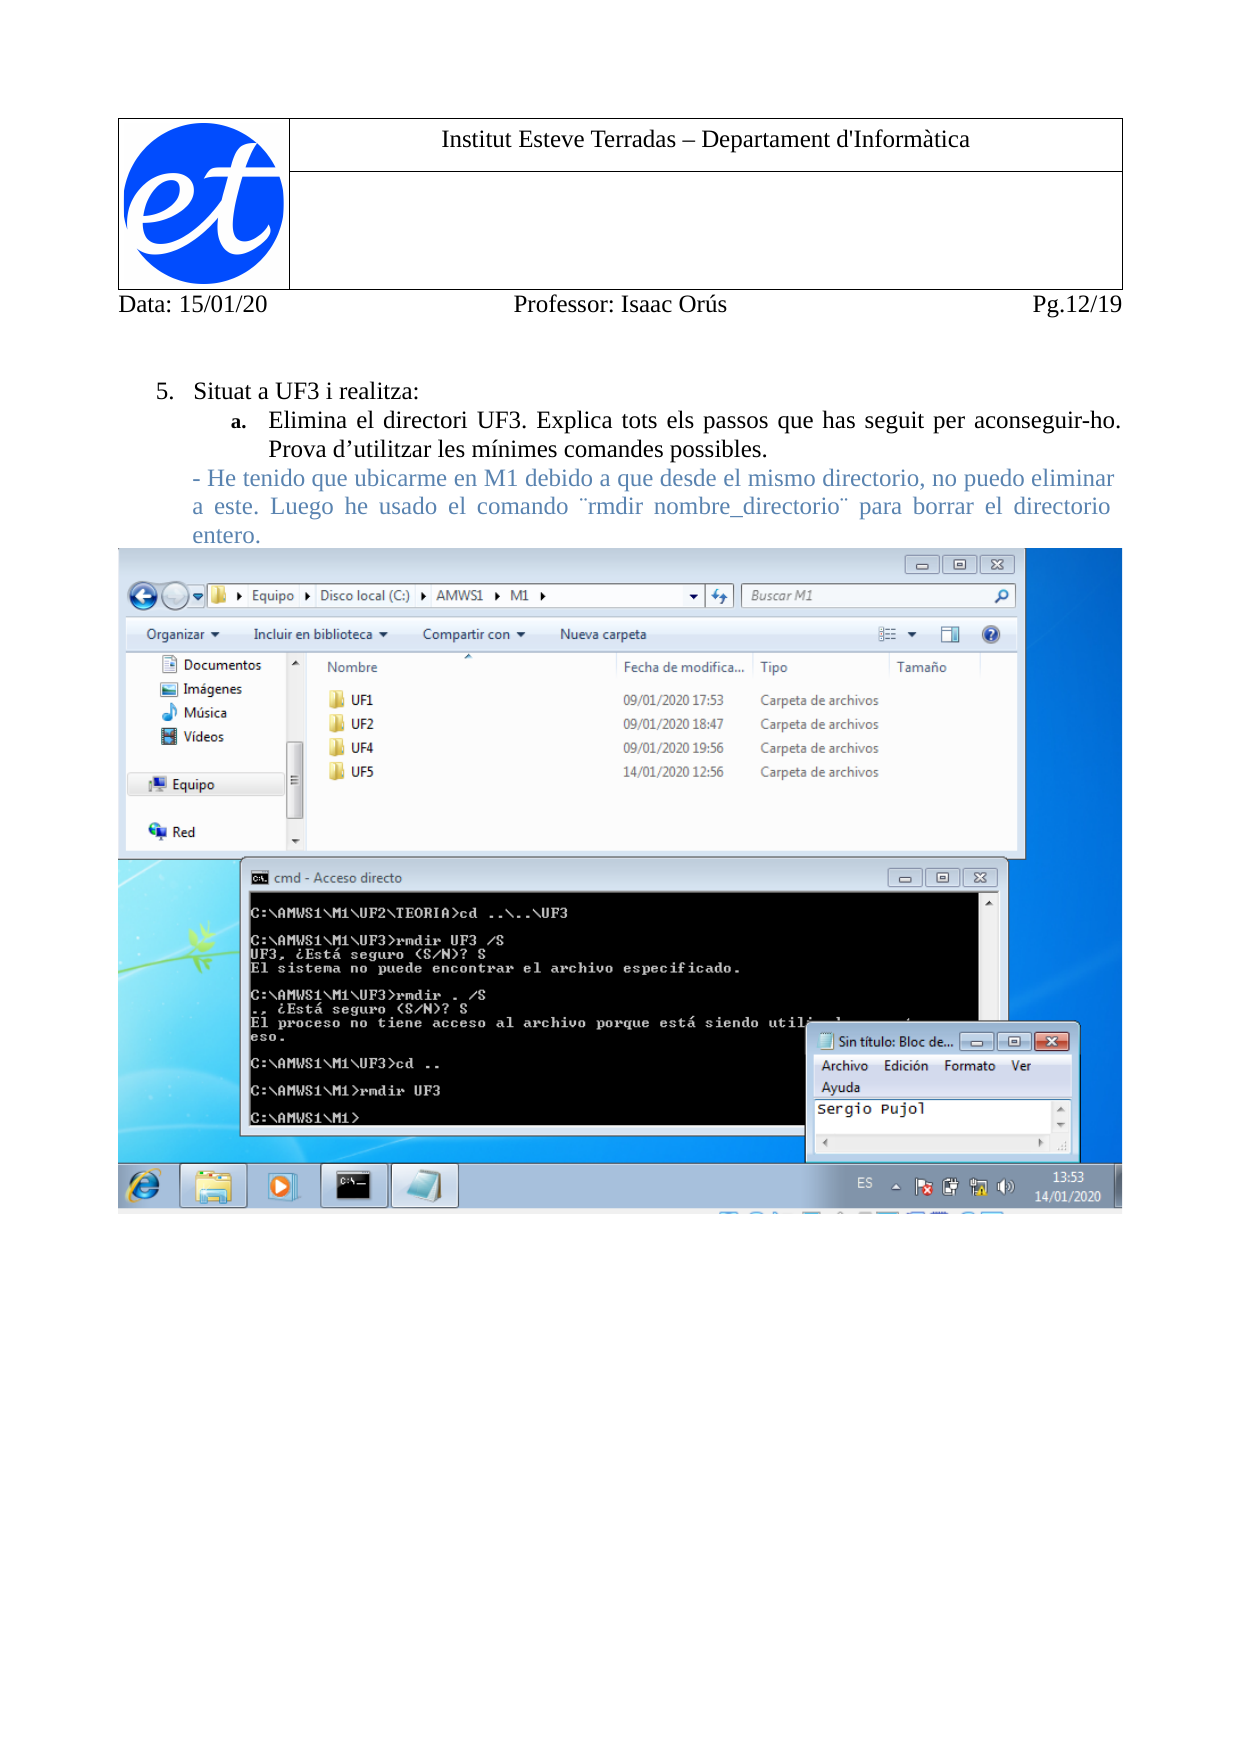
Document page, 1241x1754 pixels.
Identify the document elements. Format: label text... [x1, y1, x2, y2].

picture [123, 123, 284, 284]
picture [118, 548, 1123, 1214]
list Elimina el directori UF3. Explica tots els passos que has seguit per aconseguir-ho. Prova d’utilitzar les mínimes comandes possibles. [231, 405, 1122, 463]
text - He tenido que ubicarme en M1 debido a que desde el mismo directorio, no puedo eliminar a este. Luego he usado el comando ¨rmdir nombre_directorio¨ para borrar el directorio entero. [118, 463, 1122, 548]
list Situat a UF3 i realitza: [156, 376, 1122, 405]
